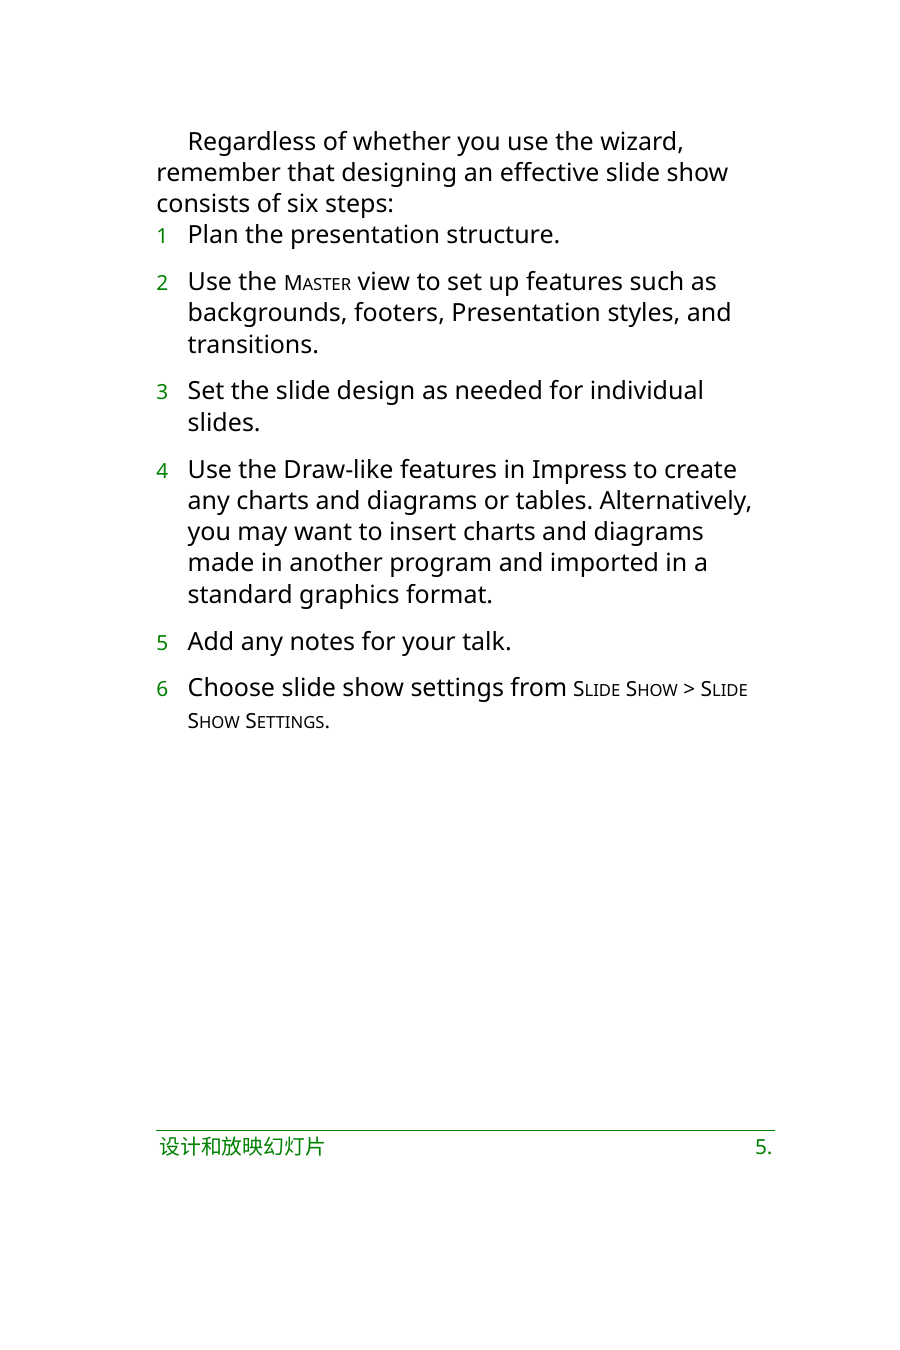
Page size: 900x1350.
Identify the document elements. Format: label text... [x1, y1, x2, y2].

text Regardless of whether you use the wizard, remember that designing an effective slide show consists of six steps: [156, 125, 775, 219]
list Add any notes for your talk. [156, 625, 775, 656]
list Use the Master view to set up features such as backgrounds, footers, Presentation styles, and transitions. [156, 266, 775, 359]
list Plan the presentation structure. [156, 219, 775, 250]
list Set the slide design as needed for individual slides. [156, 375, 775, 437]
list Use the Draw-like features in Impress to create any charts and diagrams or tables. Alternatively, you may want to insert charts and diagrams made in another program and imported in a standard graphics format. [156, 453, 775, 609]
list Choose slide show settings from Slide Show > Slide Show Settings. [156, 672, 775, 734]
